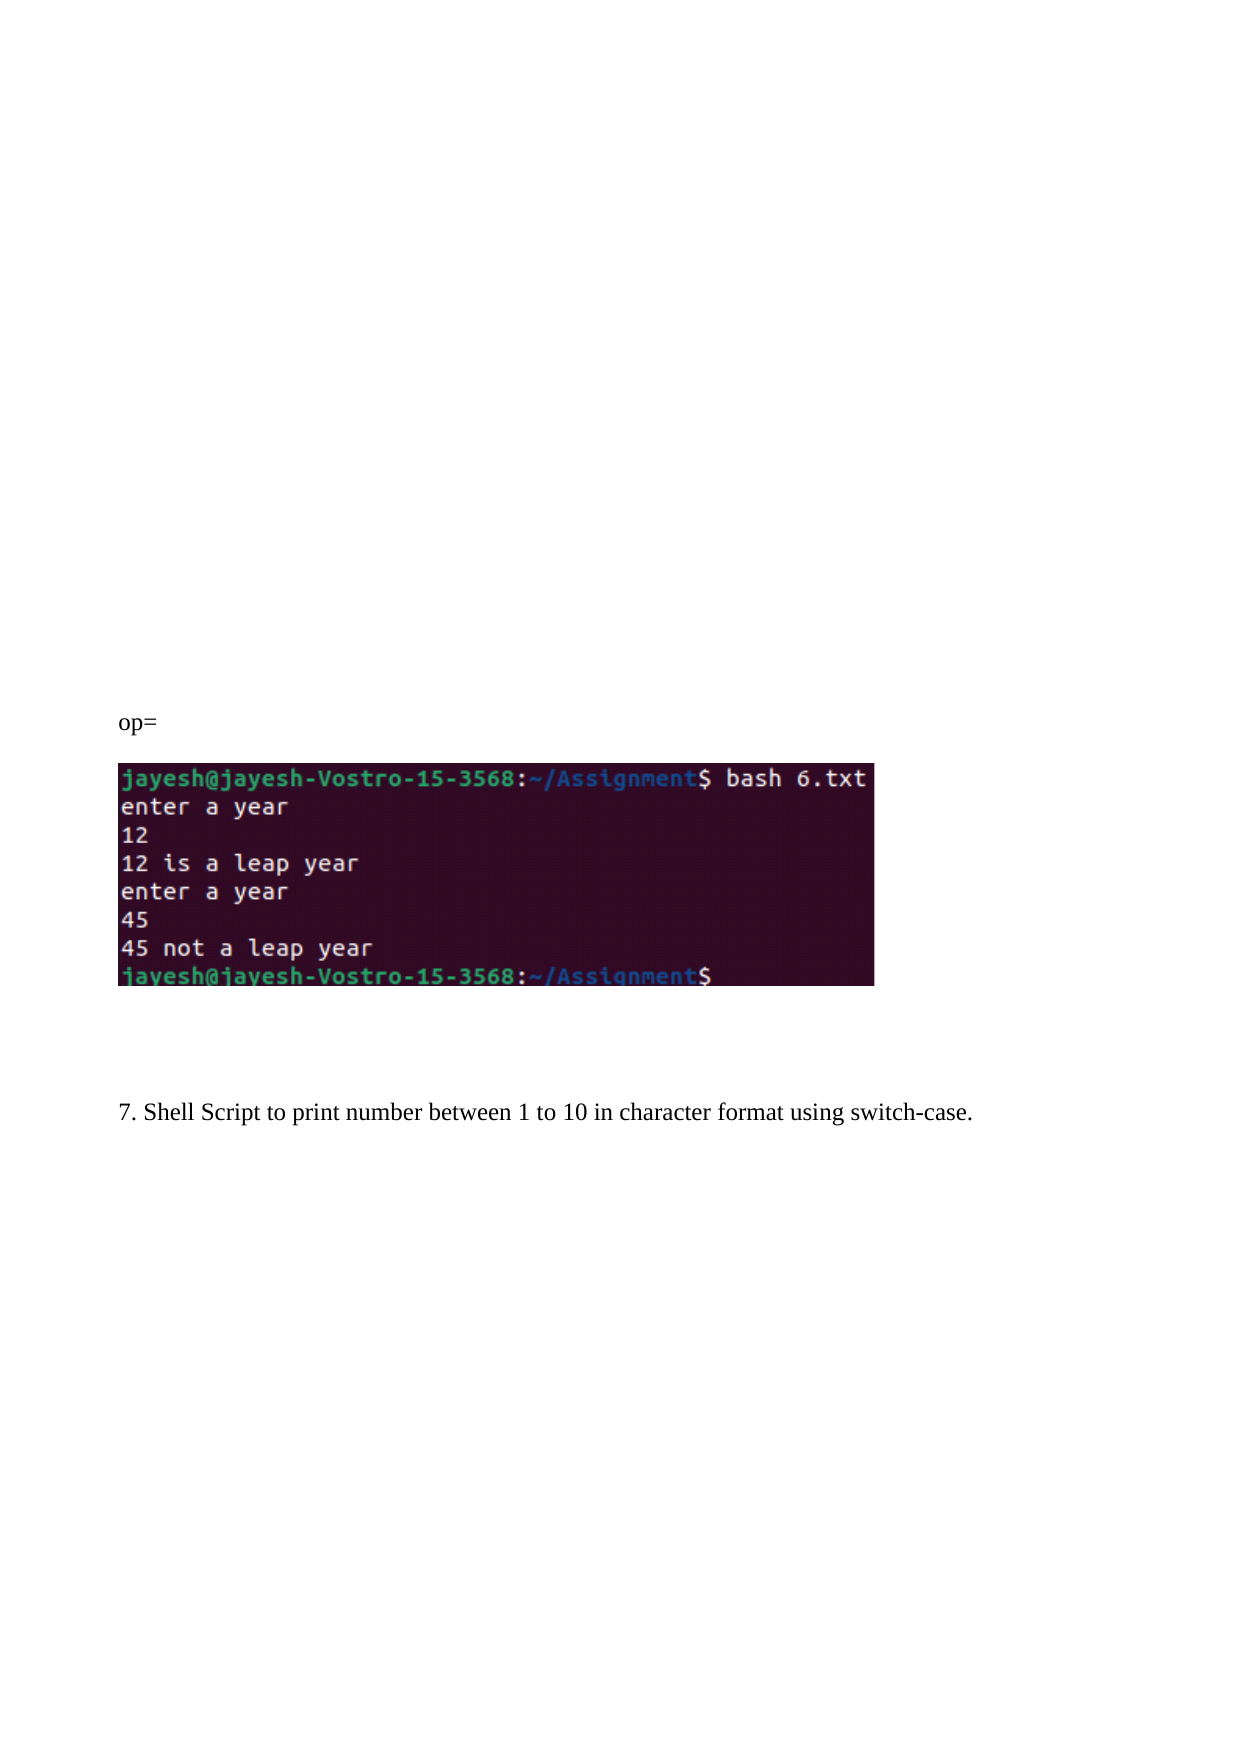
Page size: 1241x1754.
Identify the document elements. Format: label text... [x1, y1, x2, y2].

text 7. Shell Script to print number between 1 to 10 in character format using switch-case. [118, 1097, 1122, 1126]
text op= [118, 707, 1122, 735]
